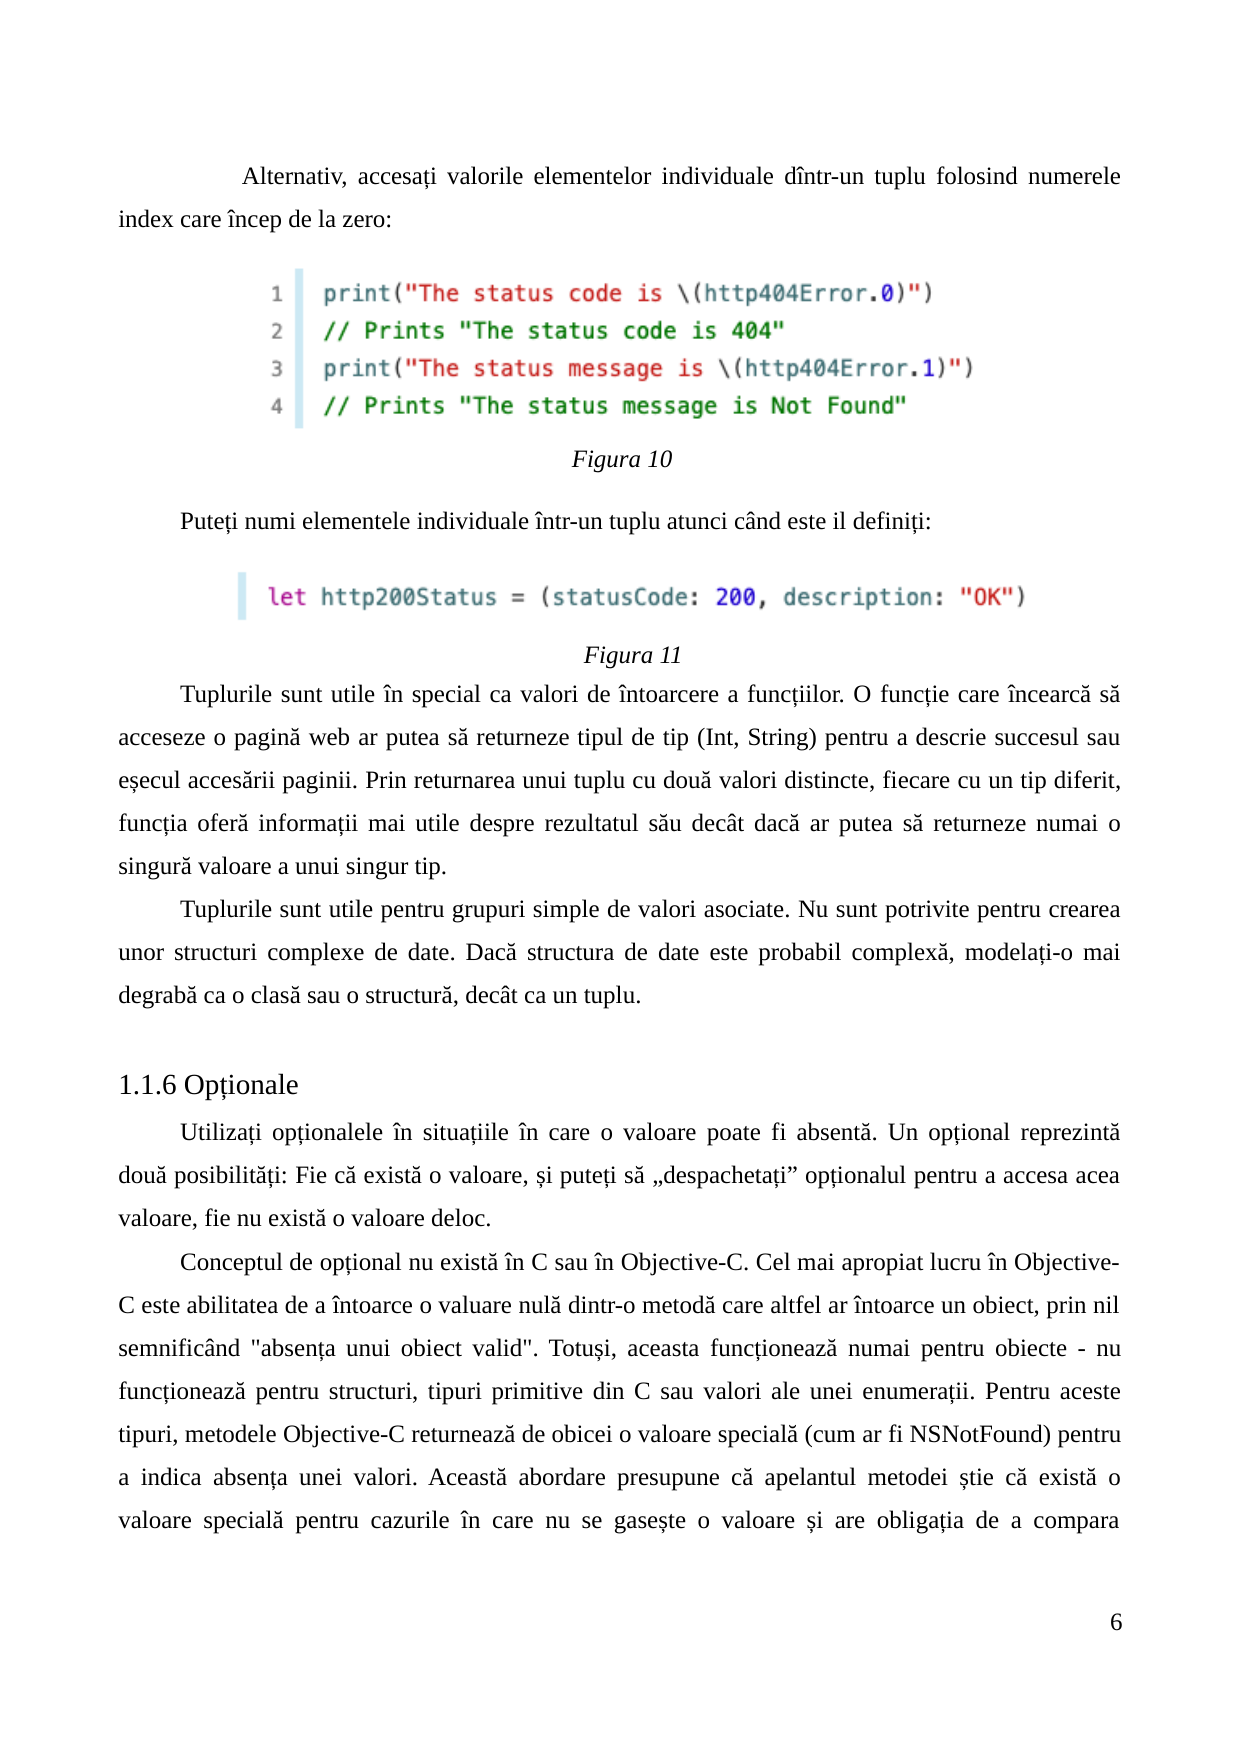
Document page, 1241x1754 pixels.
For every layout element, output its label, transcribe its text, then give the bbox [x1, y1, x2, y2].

text Alternativ, accesați valorile elementelor individuale dîntr-un tuplu folosind numerele index care încep de la zero: [118, 161, 1122, 233]
text Utilizați opționalele în situațiile în care o valoare poate fi absentă. Un opțional reprezintă două posibilități: Fie că există o valoare, și puteți să „despachetați” opționalul pentru a accesa acea valoare, fie nu există o valoare deloc. [118, 1117, 1122, 1232]
picture [255, 265, 989, 440]
picture [227, 562, 1039, 635]
text Figura 11 [227, 635, 1039, 669]
text Tuplurile sunt utile pentru grupuri simple de valori asociate. Nu sunt potrivite pentru crearea unor structuri complexe de date. Dacă structura de date este probabil complexă, modelați-o mai degrabă ca o clasă sau o structură, decât ca un tuplu. [118, 894, 1122, 1009]
text Figura 10 [255, 440, 989, 473]
text Tuplurile sunt utile în special ca valori de întoarcere a funcțiilor. O funcție care încearcă să acceseze o pagină web ar putea să returneze tipul de tip (Int, String) pentru a descrie succesul sau eșecul accesării paginii. Prin returnarea unui tuplu cu două valori distincte, fiecare cu un tip diferit, funcția oferă informații mai utile despre rezultatul său decât dacă ar putea să returneze numai o singură valoare a unui singur tip. [118, 679, 1122, 880]
subtitle 1.1.6 Opționale [118, 1067, 1122, 1100]
text Conceptul de opțional nu există în C sau în Objective-C. Cel mai apropiat lucru în Objective-C este abilitatea de a întoarce o valuare nulă dintr-o metodă care altfel ar întoarce un obiect, prin nil semnificând "absența unui obiect valid". Totuși, aceasta funcționează numai pentru obiecte - nu funcționează pentru structuri, tipuri primitive din C sau valori ale unei enumerații. Pentru aceste tipuri, metodele Objective-C returnează de obicei o valoare specială (cum ar fi NSNotFound) pentru a indica absența unei valori. Această abordare presupune că apelantul metodei știe că există o valoare specială pentru cazurile în care nu se gasește o valoare și are obligația de a compara [118, 1247, 1122, 1534]
text Puteți numi elementele individuale într-un tuplu atunci când este il definiți: [118, 506, 1122, 535]
